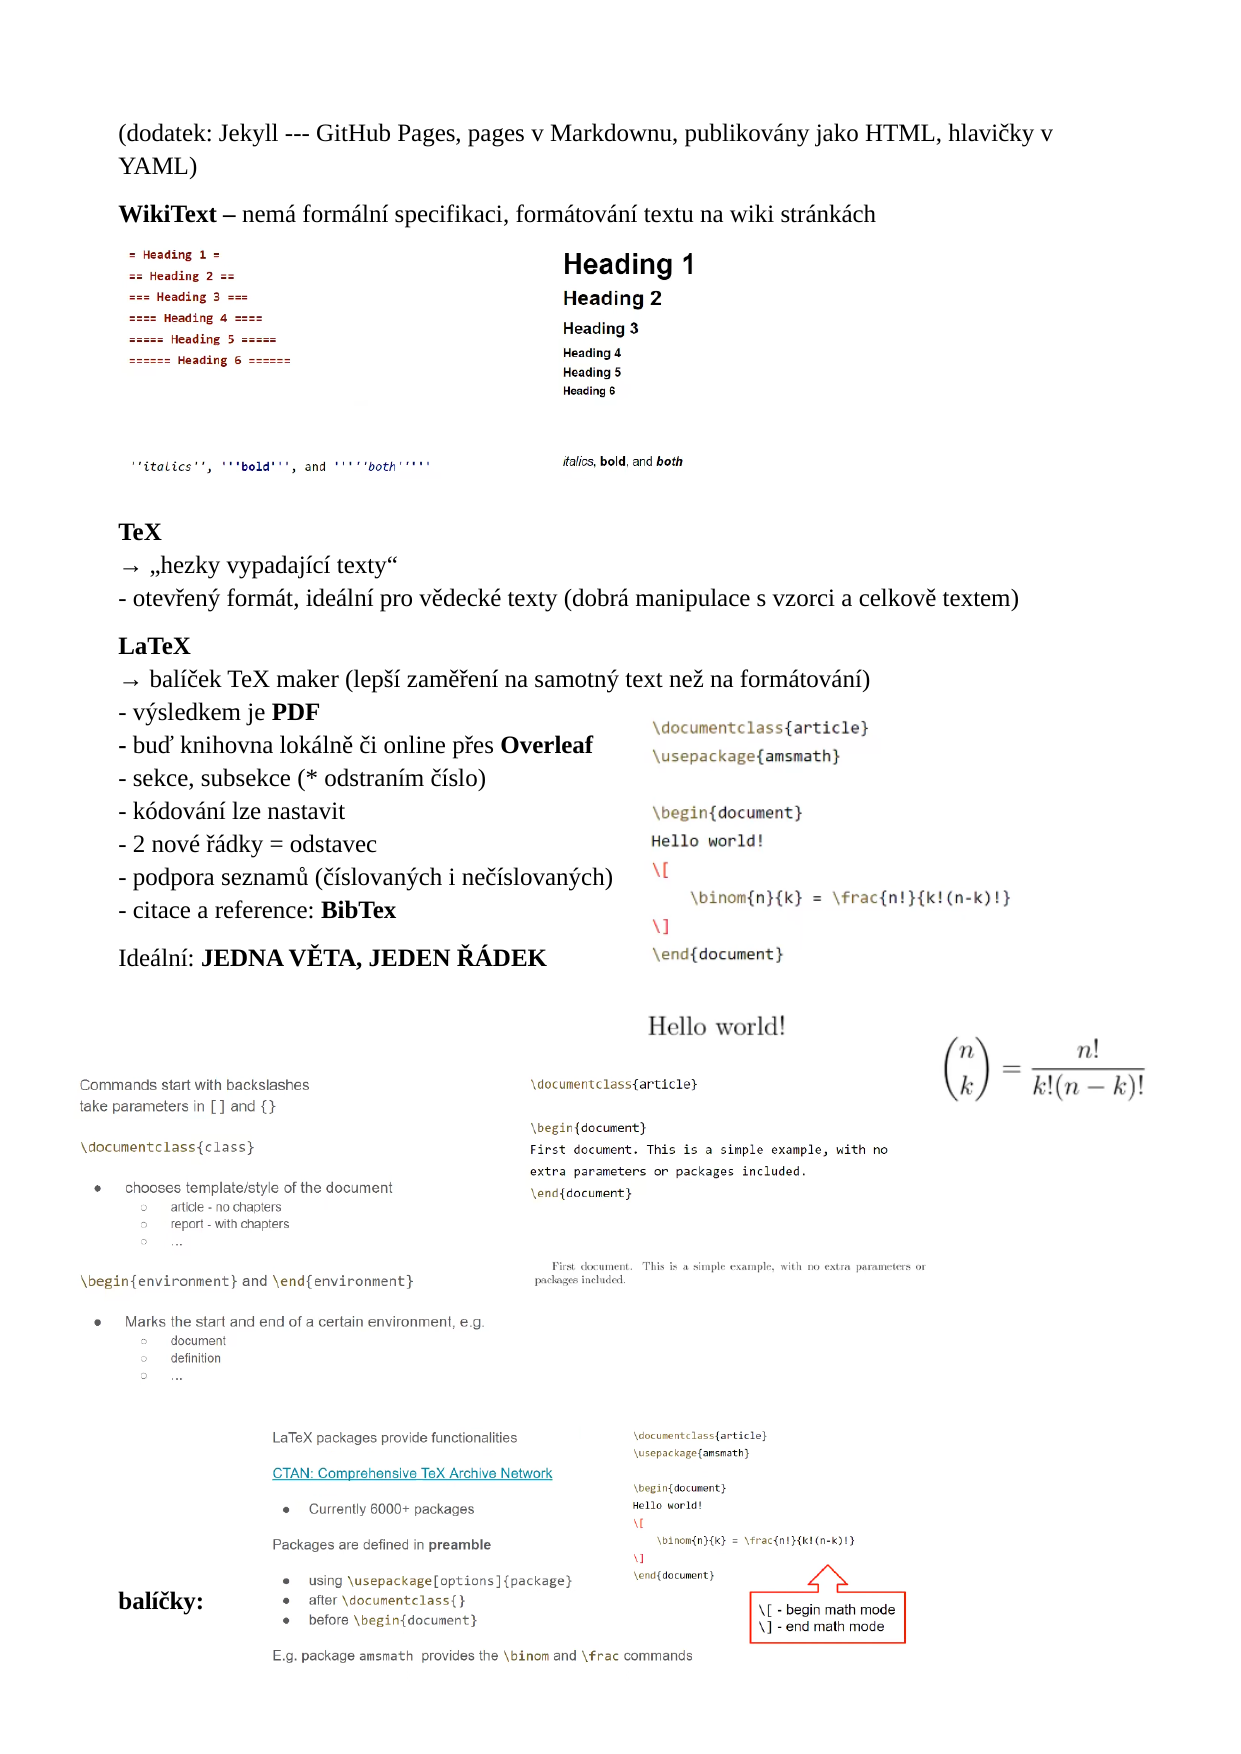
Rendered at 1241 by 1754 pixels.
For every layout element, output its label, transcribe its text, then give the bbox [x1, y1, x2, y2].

text LaTeX → balíček TeX maker (lepší zaměření na samotný text než na formátování) - výsledkem je PDF - buď knihovna lokálně či online přes Overleaf - sekce, subsekce (* odstraním číslo) - kódování lze nastavit - 2 nové řádky = odstavec - podpora seznamů (číslovaných i nečíslovaných) - citace a reference: BibTex [118, 631, 1122, 924]
picture [116, 240, 730, 497]
text WikiText – nemá formální specifikaci, formátování textu na wiki stránkách [118, 199, 1122, 227]
text [911, 1586, 1122, 1614]
text TeX → „hezky vypadající texty“ - otevřený formát, ideální pro vědecké texty (dobrá manipulace s vzorci a celkově textem) [118, 484, 1122, 612]
text Ideální: JEDNA VĚTA, JEDEN ŘÁDEK [118, 943, 629, 972]
text (dodatek: Jekyll --- GitHub Pages, pages v Markdownu, publikovány jako HTML, hlavičky v YAML) [118, 118, 1122, 180]
picture [261, 1422, 911, 1682]
picture [59, 697, 1154, 1396]
text balíčky: [118, 1586, 261, 1614]
